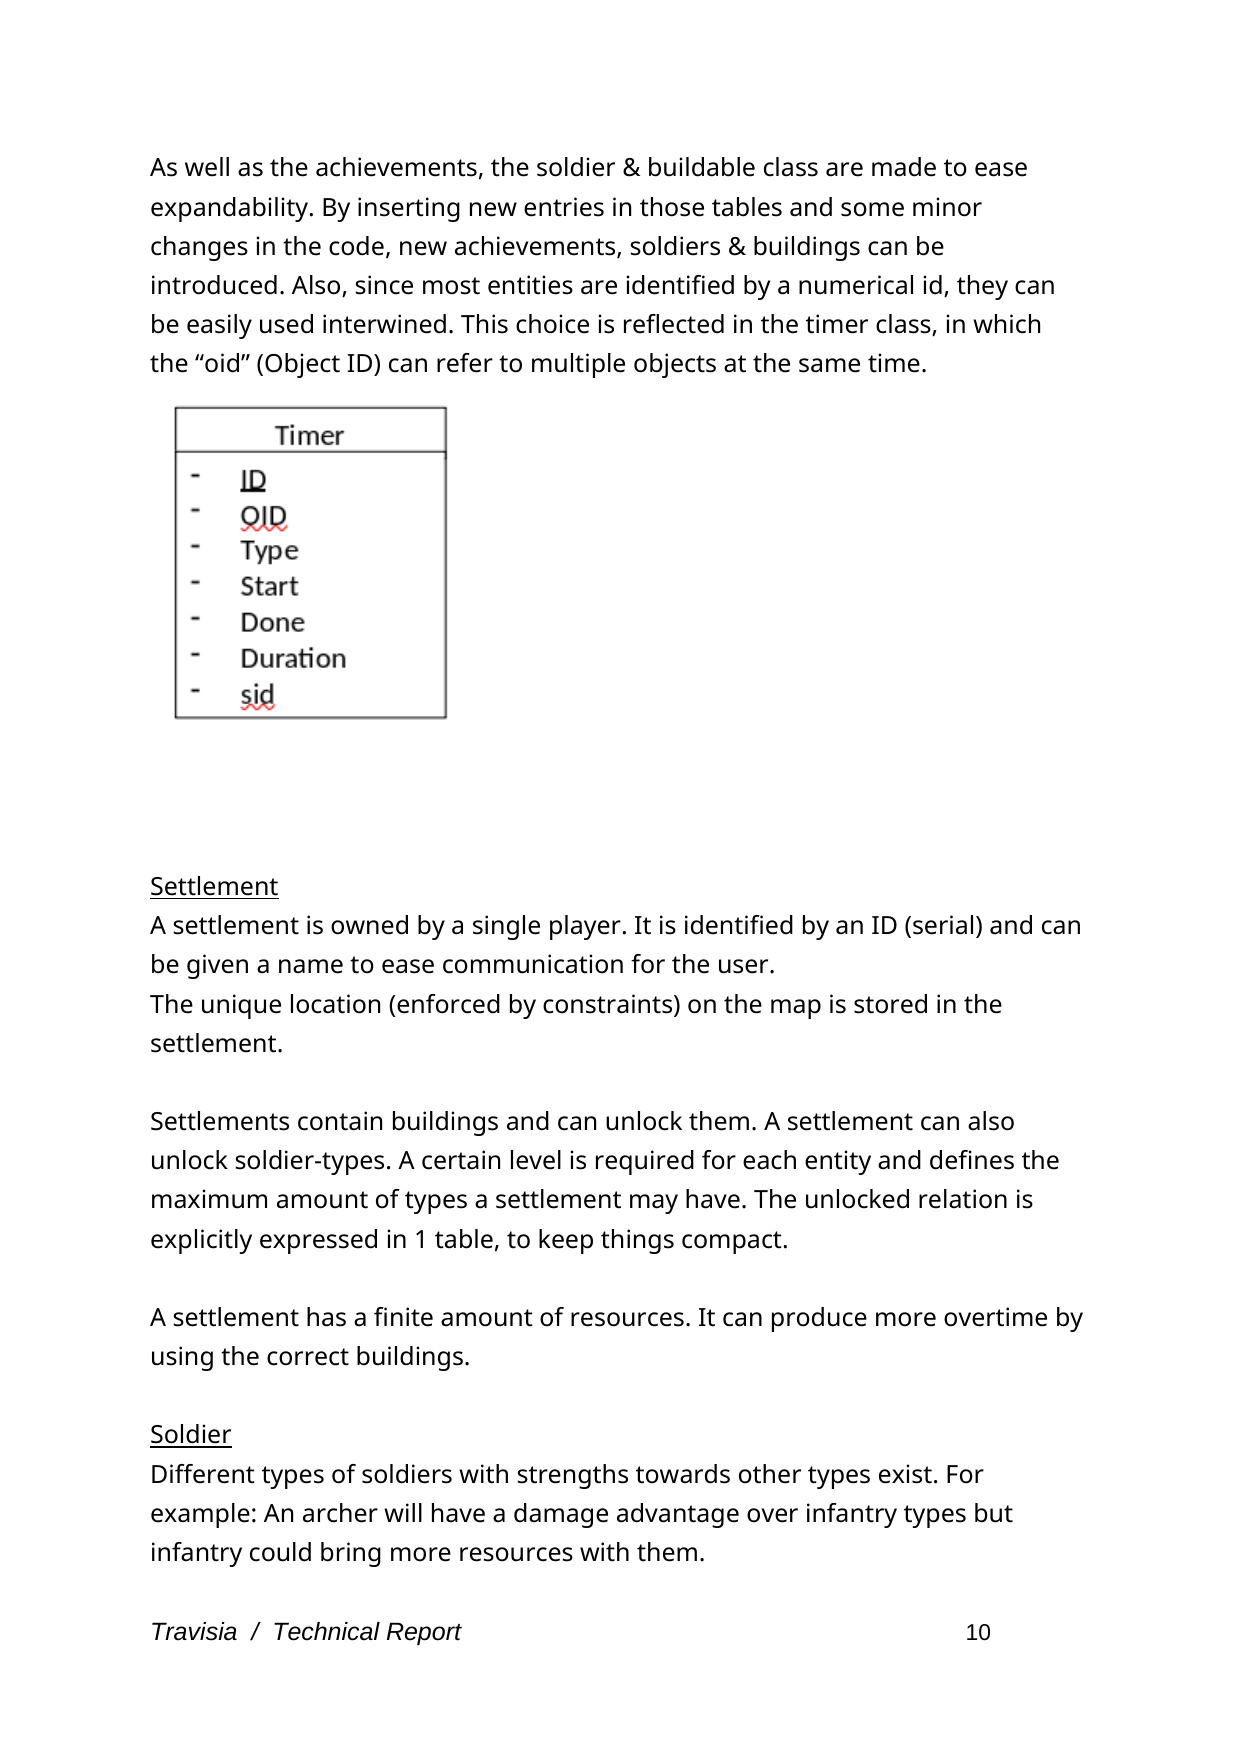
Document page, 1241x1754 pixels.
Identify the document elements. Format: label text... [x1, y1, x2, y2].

text Settlements contain buildings and can unlock them. A settlement can also unlock soldier-types. A certain level is required for each entity and defines the maximum amount of types a settlement may have. The unlocked relation is explicitly expressed in 1 table, to keep things compact. [150, 1104, 1087, 1255]
text A settlement is owned by a single player. It is identified by an ID (serial) and can be given a name to ease communication for the user. [150, 908, 1087, 981]
text Soldier [150, 1417, 1087, 1451]
text As well as the achievements, the soldier & buildable class are made to ease expandability. By inserting new entries in those tables and some minor changes in the code, new achievements, soldiers & buildings can be introduced. Also, since most entities are identified by a numerical id, they can be easily used interwined. This choice is reflected in the timer class, in which the “oid” (Object ID) can refer to multiple objects at the same time. [150, 150, 1087, 380]
text The unique location (enforced by constraints) on the map is stored in the settlement. [150, 986, 1087, 1059]
text Settlement [150, 869, 1087, 903]
picture [150, 385, 466, 748]
text A settlement has a finite amount of resources. It can produce more overtime by using the correct buildings. [150, 1300, 1087, 1373]
text Different types of soldiers with strengths towards other types exist. For example: An archer will have a damage advantage over infantry types but infantry could bring more resources with them. [150, 1456, 1087, 1569]
